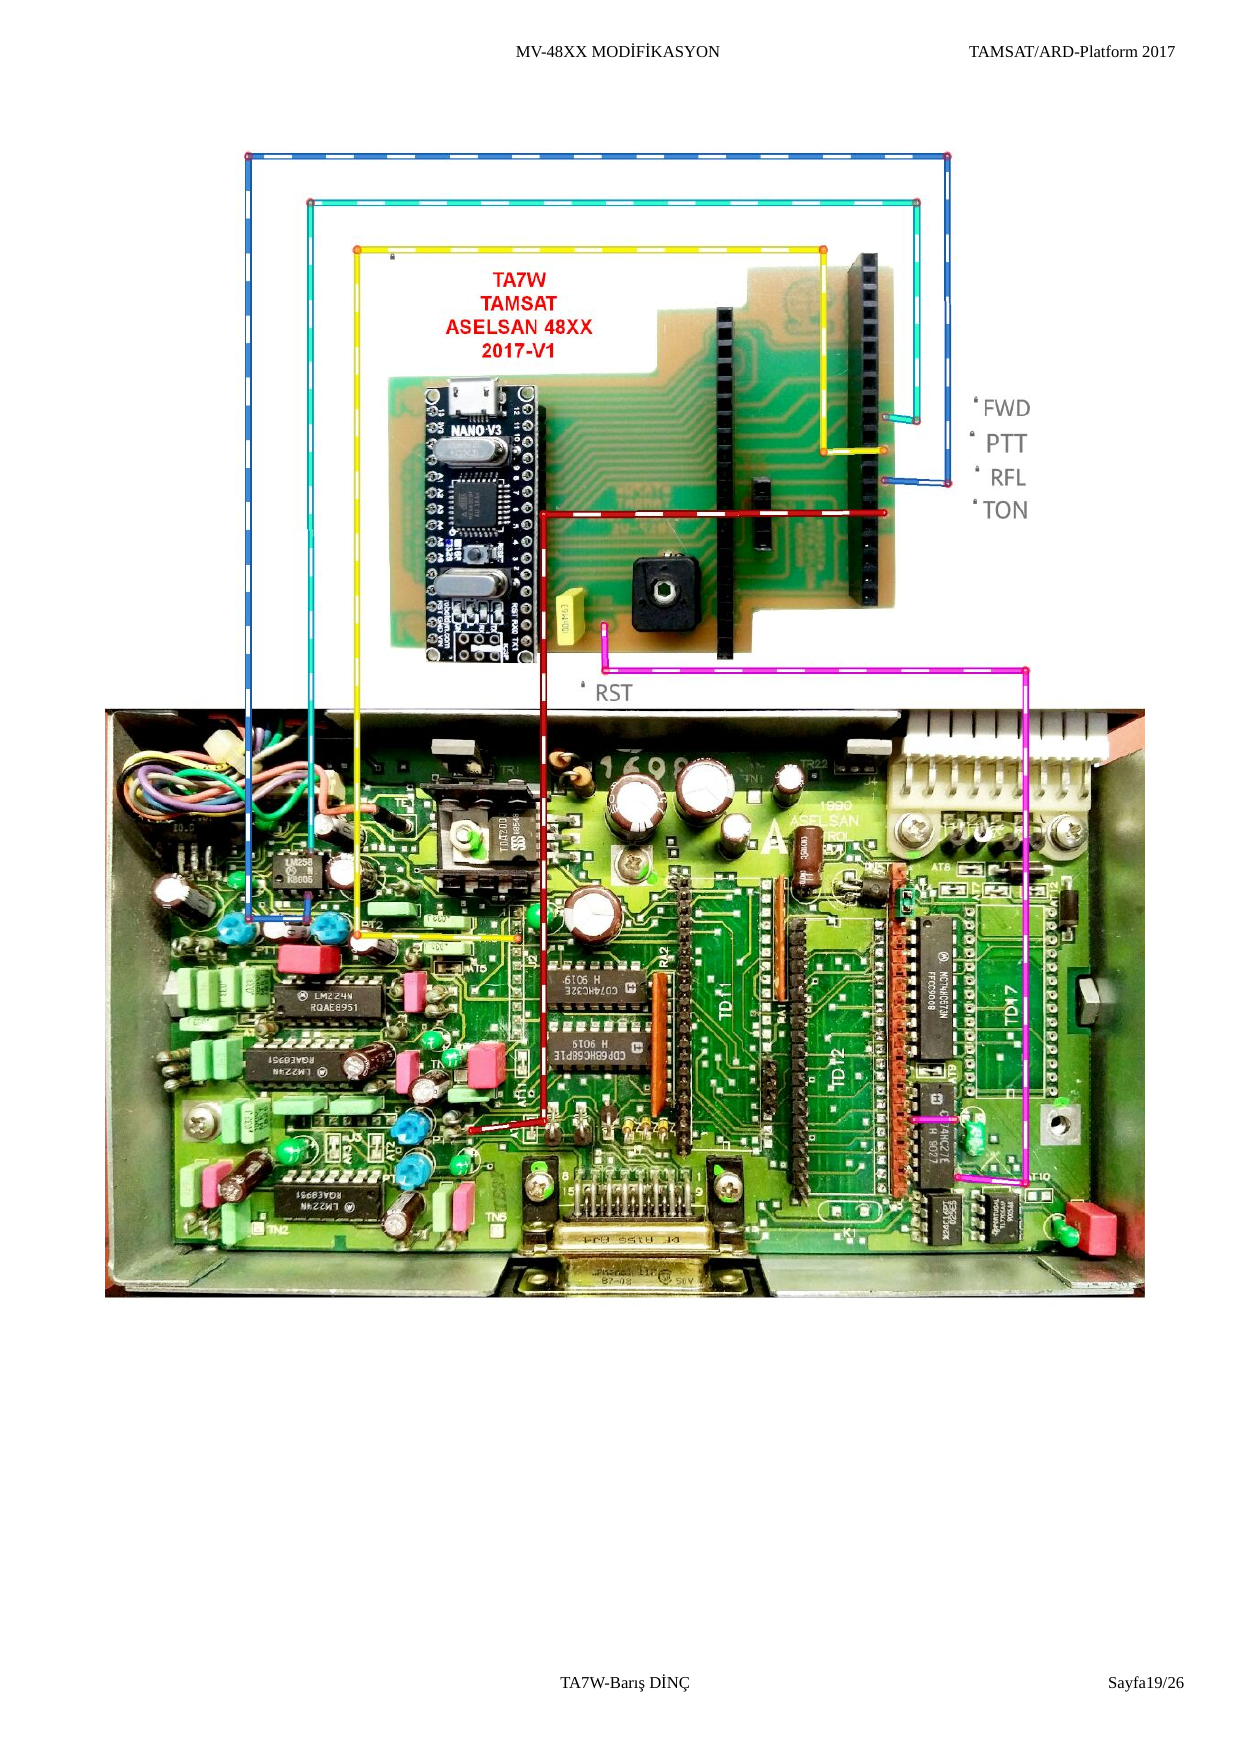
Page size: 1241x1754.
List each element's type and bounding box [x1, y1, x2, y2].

picture [105, 149, 1145, 1307]
